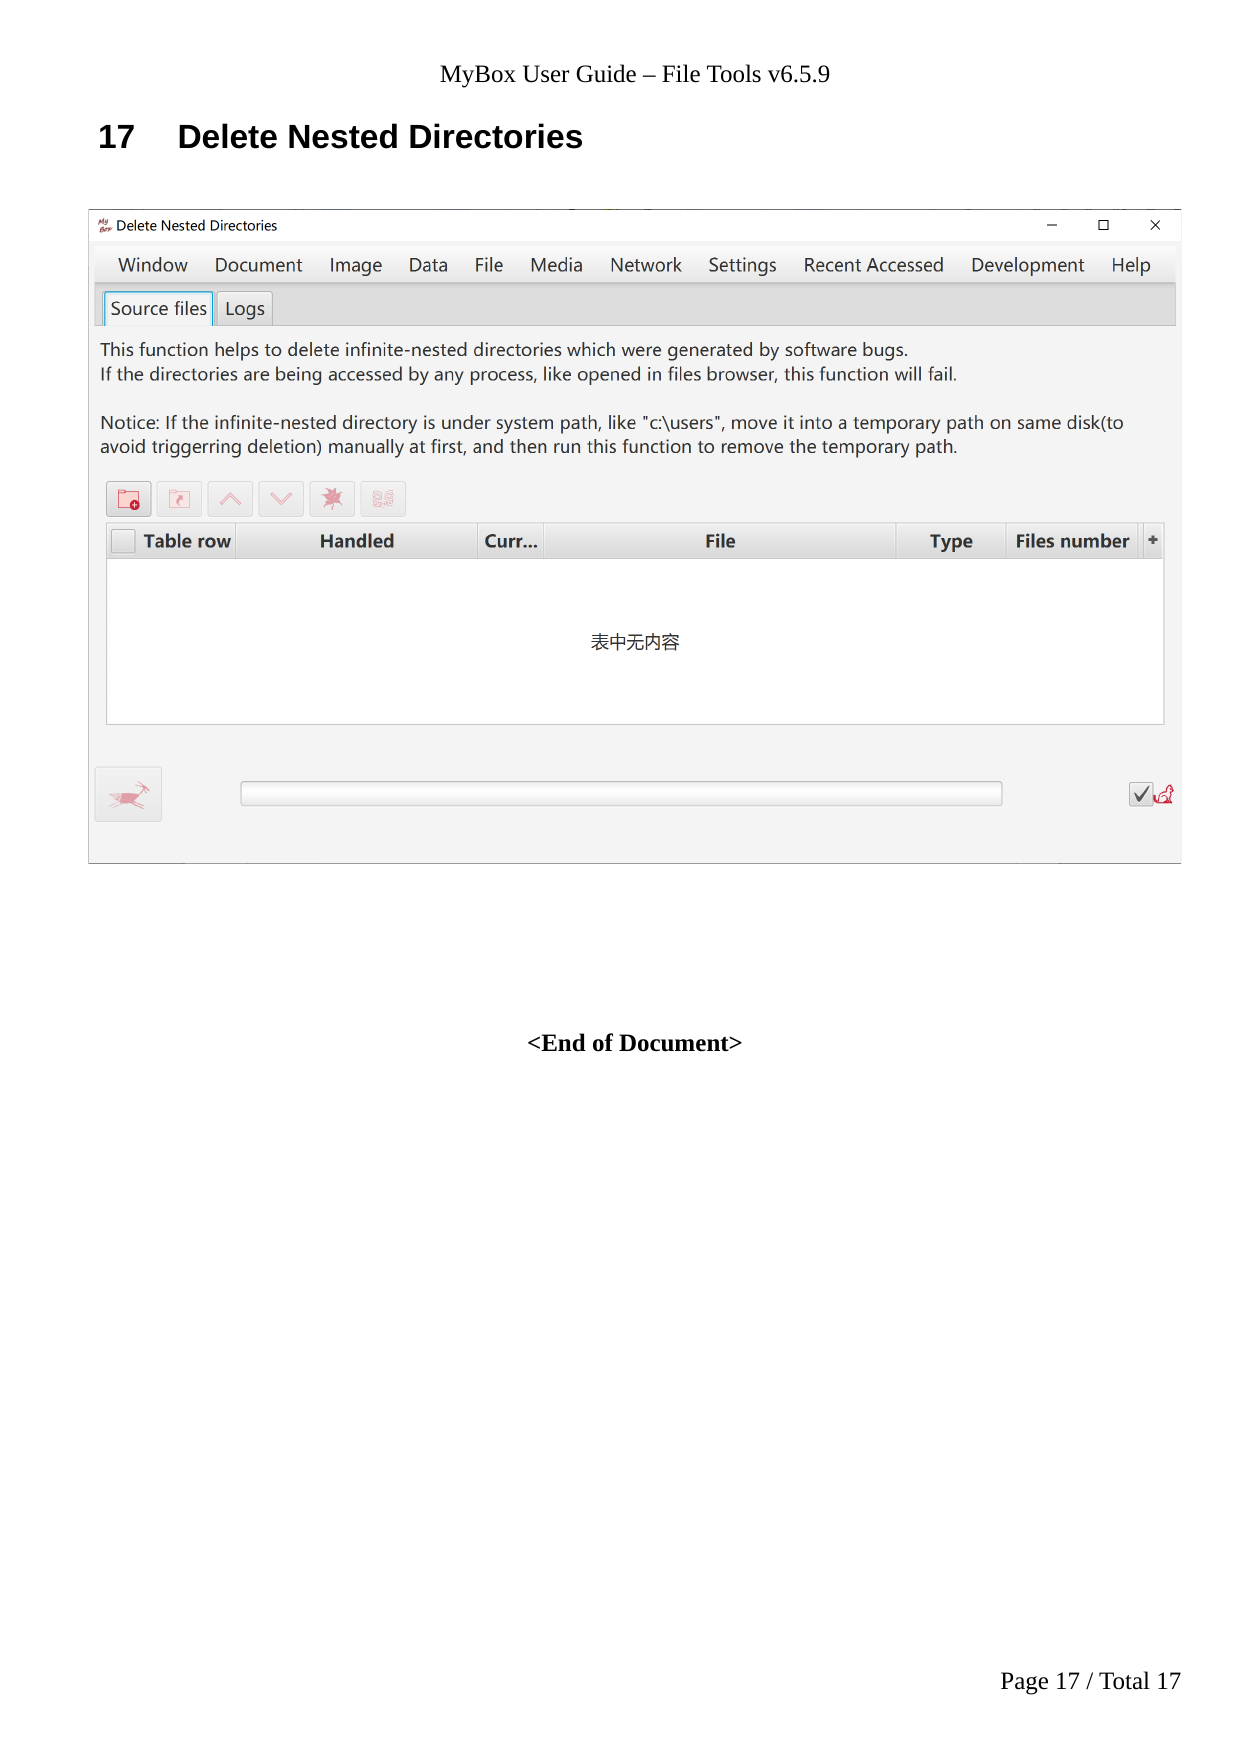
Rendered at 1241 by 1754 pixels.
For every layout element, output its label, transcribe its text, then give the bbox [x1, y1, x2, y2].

picture [88, 209, 1182, 864]
subtitle Delete Nested Directories [88, 117, 1181, 156]
text <End of Document> [88, 1028, 1181, 1057]
